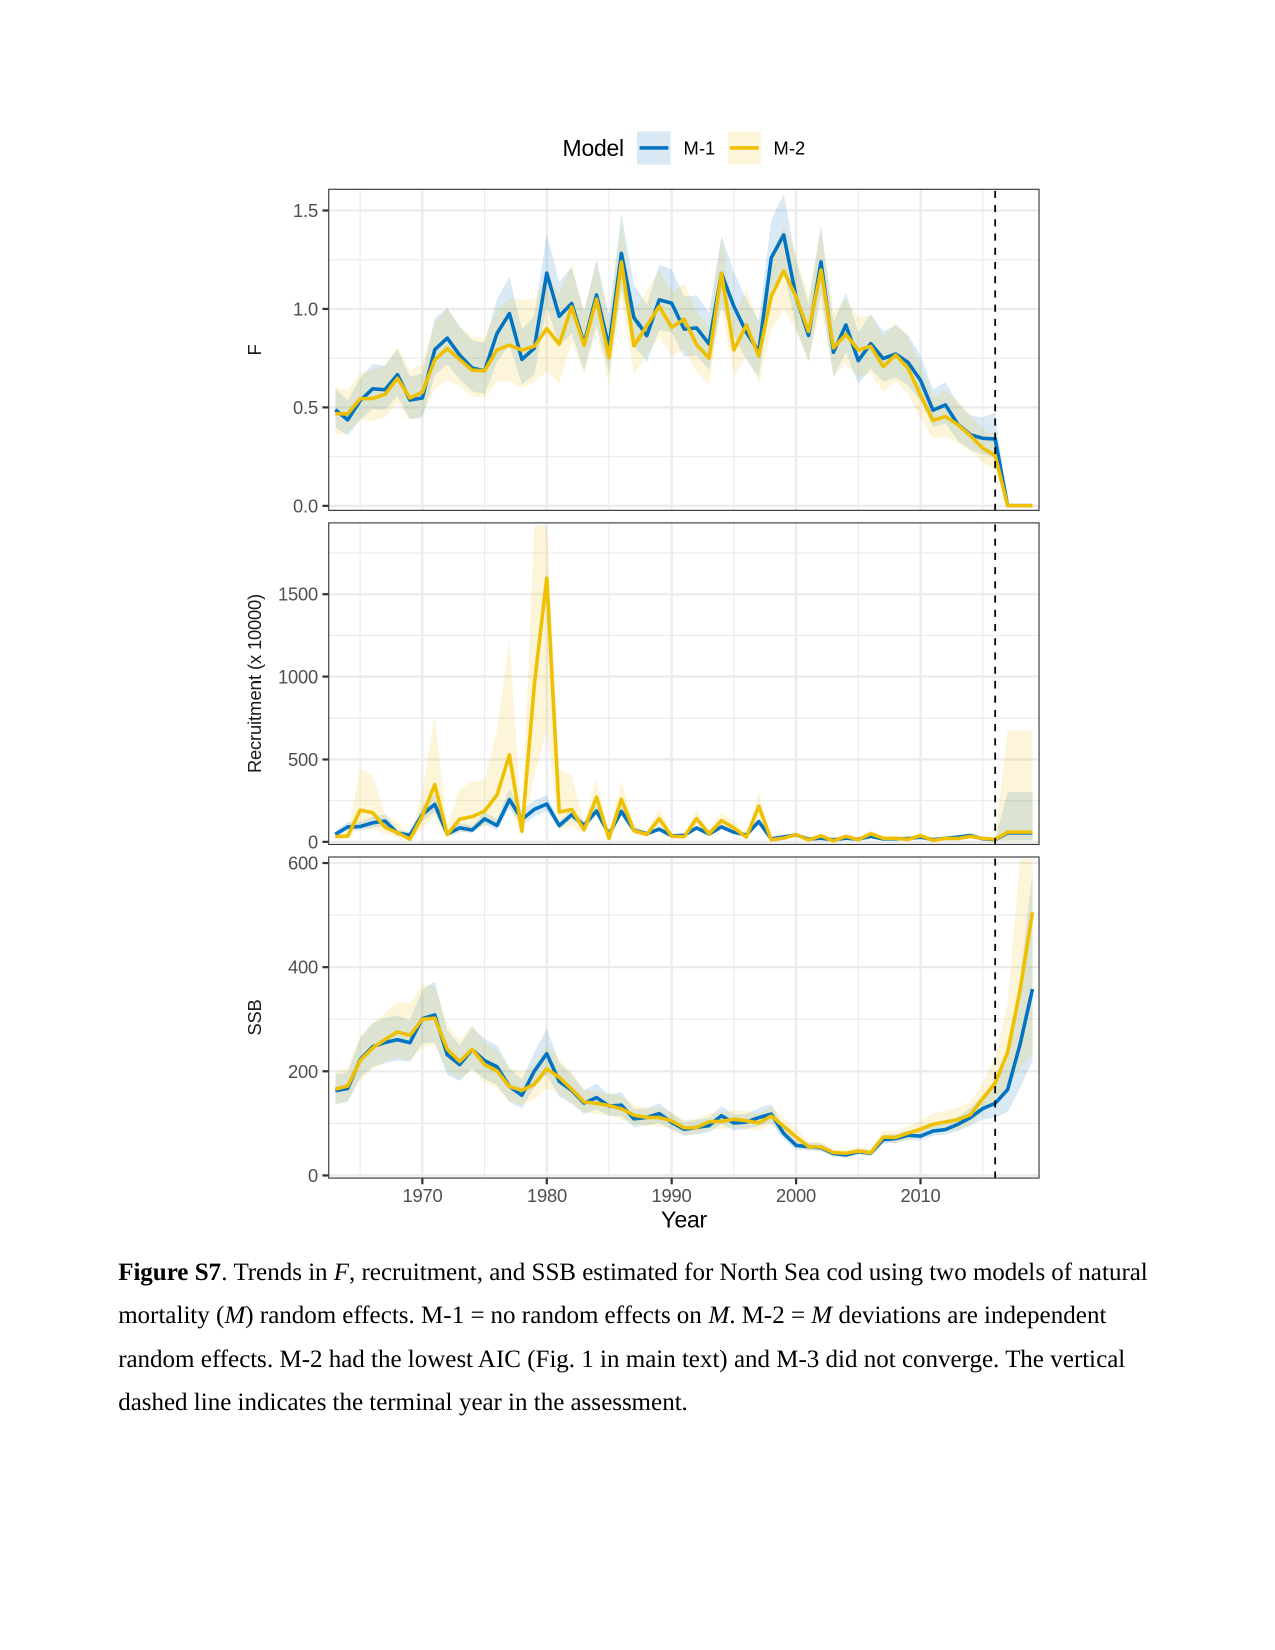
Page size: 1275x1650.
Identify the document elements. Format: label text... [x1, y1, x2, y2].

text Figure S7. Trends in F, recruitment, and SSB estimated for North Sea cod using two models of natural mortality (M) random effects. M-1 = no random effects on M. M-2 = M deviations are independent random effects. M-2 had the lowest AIC (Fig. 1 in main text) and M-3 did not converge. The vertical dashed line indicates the terminal year in the assessment. [118, 1257, 1157, 1416]
picture [225, 118, 1050, 1244]
